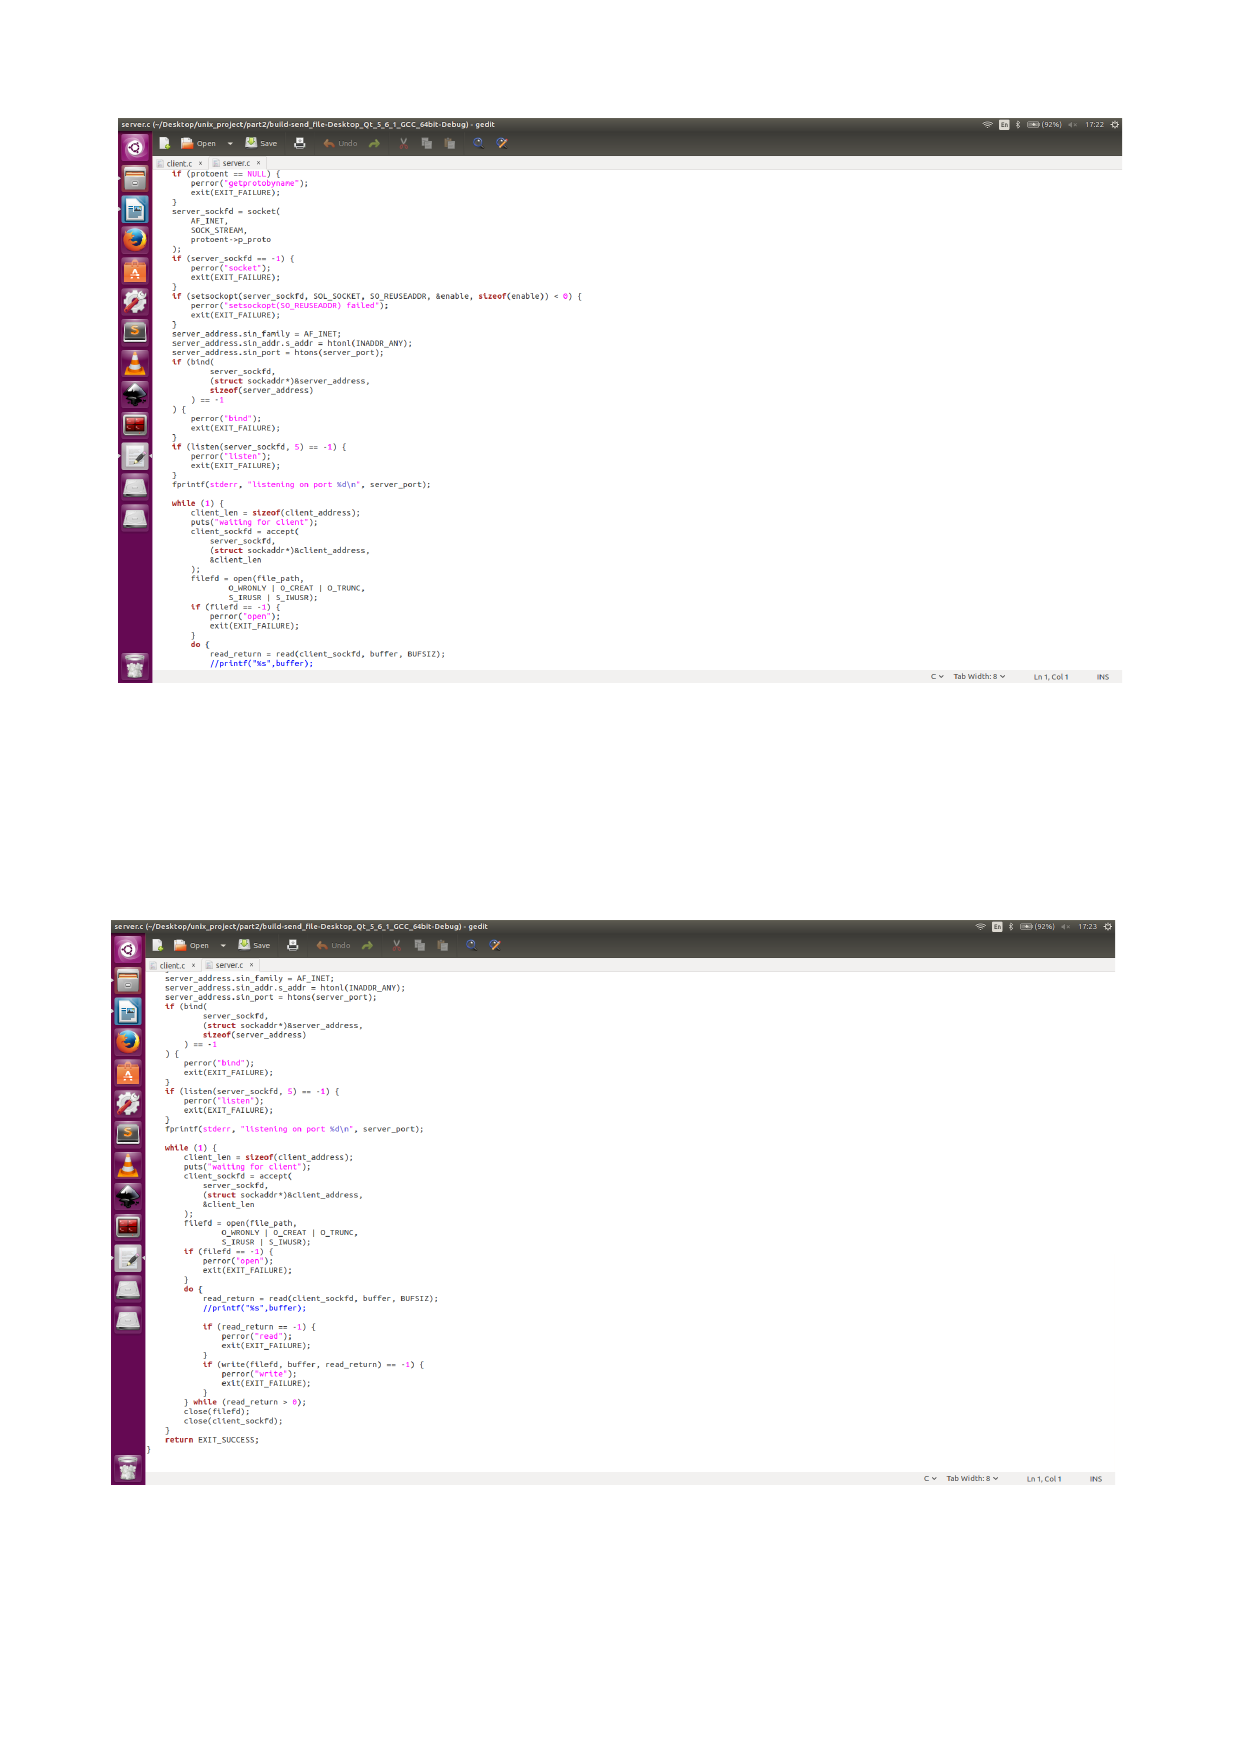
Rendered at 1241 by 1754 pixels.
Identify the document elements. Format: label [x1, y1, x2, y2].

picture [111, 920, 1116, 1485]
picture [118, 118, 1123, 683]
